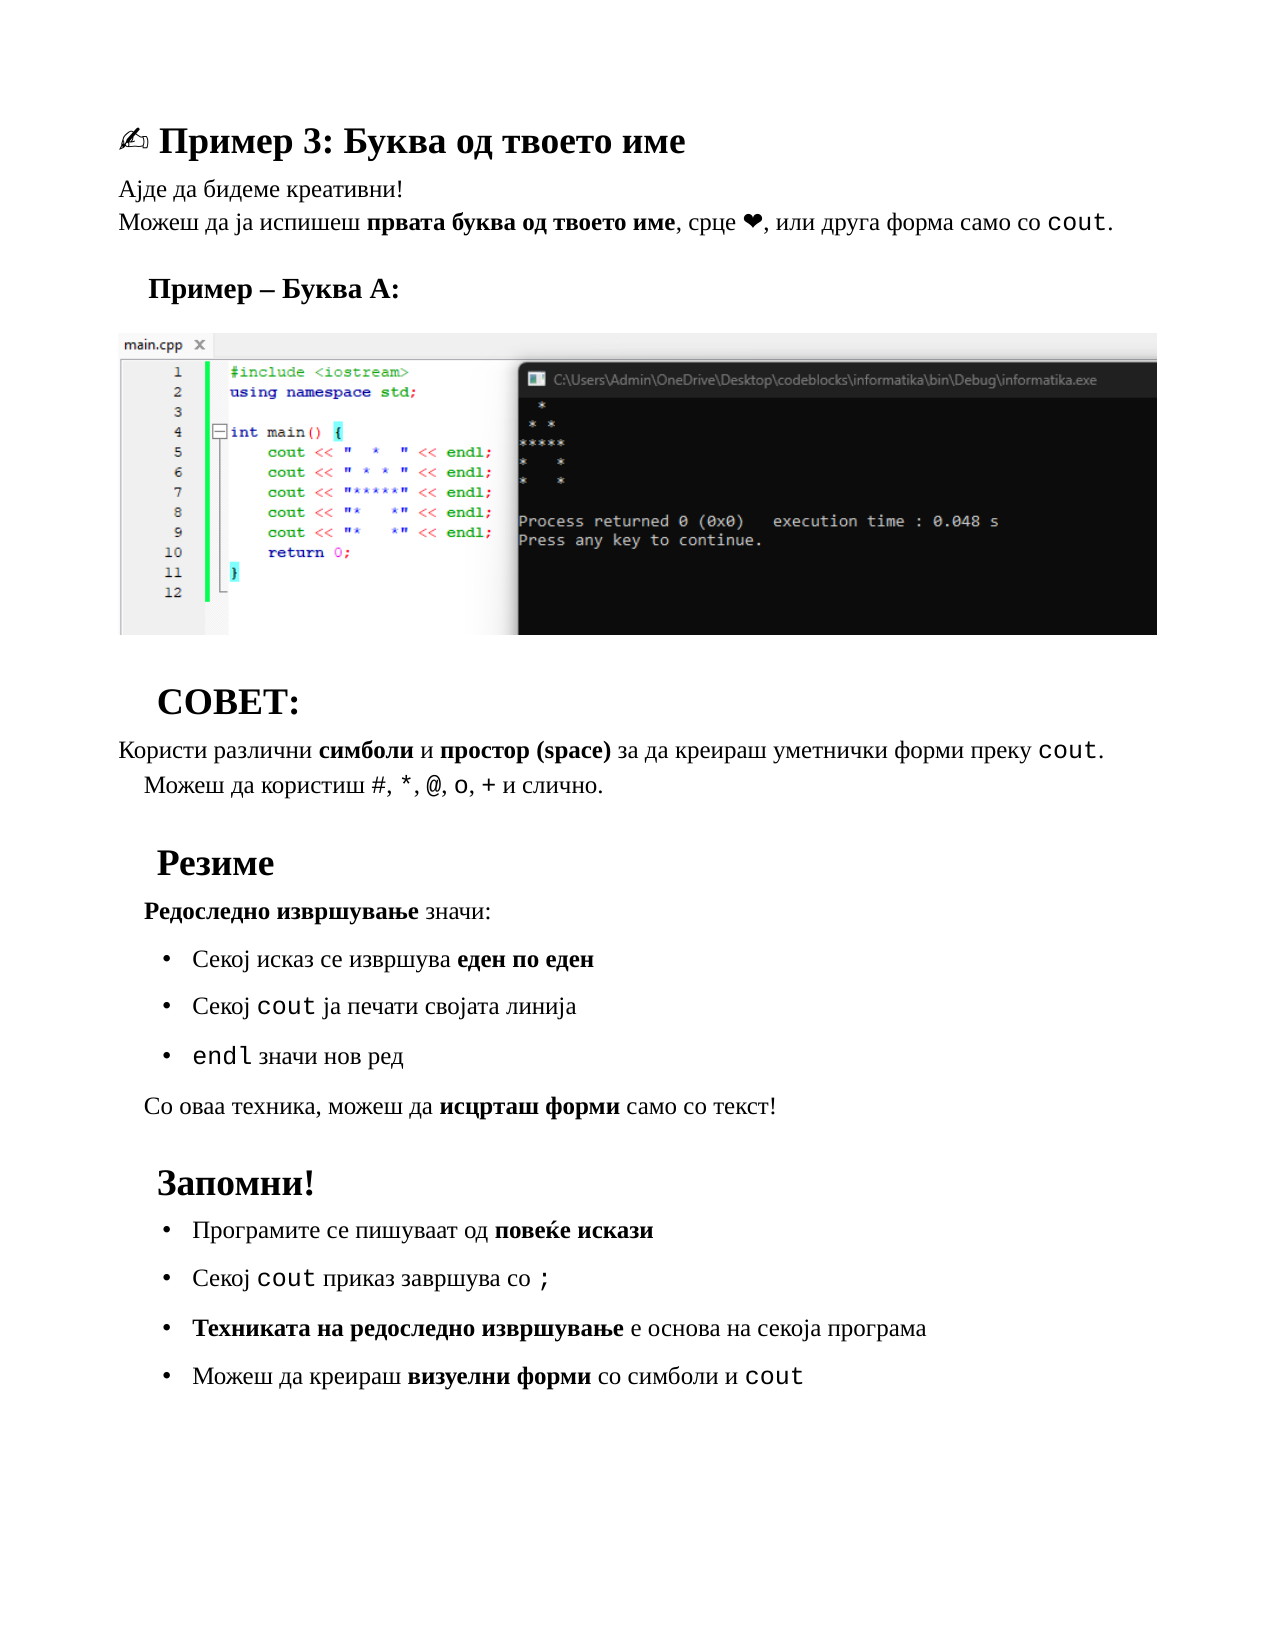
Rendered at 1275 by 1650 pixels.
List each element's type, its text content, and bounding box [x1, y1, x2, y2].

subtitle ✍️ Пример 3: Буква од твоето име [118, 118, 1157, 161]
text 🎯 Со оваа техника, можеш да исцрташ форми само со текст! [118, 1091, 1157, 1120]
list Секој cout приказ завршува со ; [162, 1263, 1157, 1294]
list Техниката на редоследно извршување е основа на секоја програма [162, 1313, 1157, 1342]
list endl значи нов ред [162, 1041, 1157, 1072]
list Програмите се пишуваат од повеќе искази [162, 1216, 1157, 1244]
text 🧠 Редоследно извршување значи: [118, 896, 1157, 925]
text Ајде да бидеме креативни! Можеш да ја испишеш првата буква од твоето име, срце ❤️, или друга форма само со cout. [118, 174, 1157, 238]
subtitle 📝 Запомни! [118, 1160, 1157, 1203]
picture [118, 333, 1157, 635]
text Користи различни симболи и простор (space) за да креираш уметнички форми преку cout. 💬 Можеш да користиш #, *, @, o, + и слично. [118, 735, 1157, 801]
list Секој cout ја печати својата линија [162, 991, 1157, 1022]
list Можеш да креираш визуелни форми со симболи и cout [162, 1361, 1157, 1392]
subtitle 🧾 Пример – Буква А: [118, 271, 1157, 305]
subtitle 🔁 Резиме [118, 841, 1157, 884]
list Секој исказ се извршува еден по еден [162, 944, 1157, 973]
subtitle 💡 СОВЕТ: [118, 679, 1157, 722]
